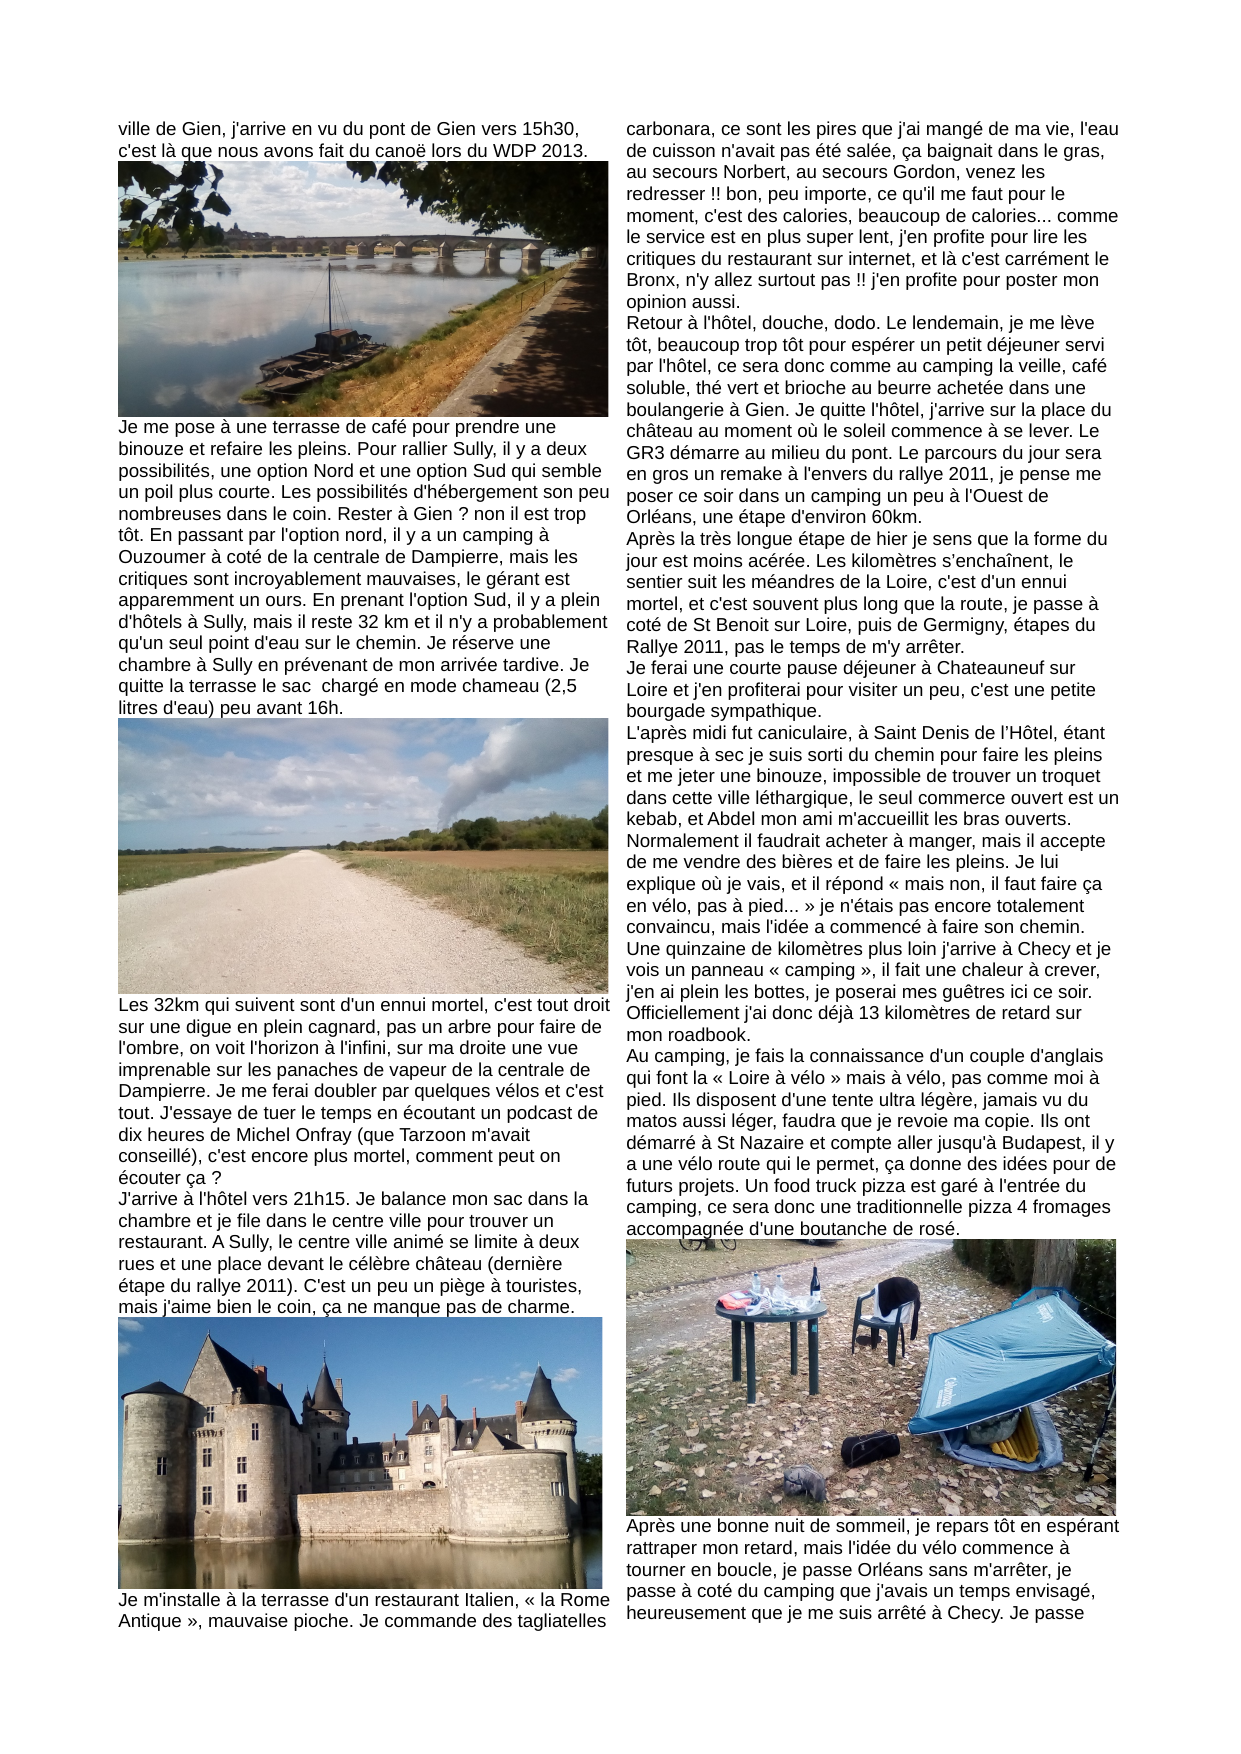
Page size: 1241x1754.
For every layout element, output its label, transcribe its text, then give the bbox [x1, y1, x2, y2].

picture [626, 1239, 1117, 1516]
text ville de Gien, j'arrive en vu du pont de Gien vers 15h30, c'est là que nous avons fait du canoë lors du WDP 2013. [118, 118, 614, 161]
text Les 32km qui suivent sont d'un ennui mortel, c'est tout droit sur une digue en plein cagnard, pas un arbre pour faire de l'ombre, on voit l'horizon à l'infini, sur ma droite une vue imprenable sur les panaches de vapeur de la centrale de Dampierre. Je me ferai doubler par quelques vélos et c'est tout. J'essaye de tuer le temps en écoutant un podcast de dix heures de Michel Onfray (que Tarzoon m'avait conseillé), c'est encore plus mortel, comment peut on écouter ça ? [118, 994, 614, 1188]
text carbonara, ce sont les pires que j'ai mangé de ma vie, l'eau de cuisson n'avait pas été salée, ça baignait dans le gras, au secours Norbert, au secours Gordon, venez les redresser !! bon, peu importe, ce qu'il me faut pour le moment, c'est des calories, beaucoup de calories... comme le service est en plus super lent, j'en profite pour lire les critiques du restaurant sur internet, et là c'est carrément le Bronx, n'y allez surtout pas !! j'en profite pour poster mon opinion aussi. [626, 118, 1122, 312]
text Retour à l'hôtel, douche, dodo. Le lendemain, je me lève tôt, beaucoup trop tôt pour espérer un petit déjeuner servi par l'hôtel, ce sera donc comme au camping la veille, café soluble, thé vert et brioche au beurre achetée dans une boulangerie à Gien. Je quitte l'hôtel, j'arrive sur la place du château au moment où le soleil commence à se lever. Le GR3 démarre au milieu du pont. Le parcours du jour sera en gros un remake à l'envers du rallye 2011, je pense me poser ce soir dans un camping un peu à l'Ouest de Orléans, une étape d'environ 60km. [626, 312, 1122, 528]
text Une quinzaine de kilomètres plus loin j'arrive à Checy et je vois un panneau « camping », il fait une chaleur à crever, j'en ai plein les bottes, je poserai mes guêtres ici ce soir. Officiellement j'ai donc déjà 13 kilomètres de retard sur mon roadbook. [626, 937, 1122, 1045]
text Je me pose à une terrasse de café pour prendre une binouze et refaire les pleins. Pour rallier Sully, il y a deux possibilités, une option Nord et une option Sud qui semble un poil plus courte. Les possibilités d'hébergement son peu nombreuses dans le coin. Rester à Gien ? non il est trop tôt. En passant par l'option nord, il y a un camping à Ouzoumer à coté de la centrale de Dampierre, mais les critiques sont incroyablement mauvaises, le gérant est apparemment un ours. En prenant l'option Sud, il y a plein d'hôtels à Sully, mais il reste 32 km et il n'y a probablement qu'un seul point d'eau sur le chemin. Je réserve une chambre à Sully en prévenant de mon arrivée tardive. Je quitte la terrasse le sac chargé en mode chameau (2,5 litres d'eau) peu avant 16h. [118, 416, 614, 718]
text Après la très longue étape de hier je sens que la forme du jour est moins acérée. Les kilomètres s’enchaînent, le sentier suit les méandres de la Loire, c'est d'un ennui mortel, et c'est souvent plus long que la route, je passe à coté de St Benoit sur Loire, puis de Germigny, étapes du Rallye 2011, pas le temps de m'y arrêter. [626, 528, 1122, 657]
picture [118, 161, 609, 417]
text Je ferai une courte pause déjeuner à Chateauneuf sur Loire et j'en profiterai pour visiter un peu, c'est une petite bourgade sympathique. [626, 657, 1122, 722]
text Au camping, je fais la connaissance d'un couple d'anglais qui font la « Loire à vélo » mais à vélo, pas comme moi à pied. Ils disposent d'une tente ultra légère, jamais vu du matos aussi léger, faudra que je revoie ma copie. Ils ont démarré à St Nazaire et compte aller jusqu'à Budapest, il y a une vélo route qui le permet, ça donne des idées pour de futurs projets. Un food truck pizza est garé à l'entrée du camping, ce sera donc une traditionnelle pizza 4 fromages accompagnée d'une boutanche de rosé. [626, 1045, 1122, 1239]
text Après une bonne nuit de sommeil, je repars tôt en espérant rattraper mon retard, mais l'idée du vélo commence à tourner en boucle, je passe Orléans sans m'arrêter, je passe à coté du camping que j'avais un temps envisagé, heureusement que je me suis arrêté à Checy. Je passe [626, 1515, 1122, 1623]
text Je m'installe à la terrasse d'un restaurant Italien, « la Rome Antique », mauvaise pioche. Je commande des tagliatelles [118, 1588, 614, 1632]
text L'après midi fut caniculaire, à Saint Denis de l’Hôtel, étant presque à sec je suis sorti du chemin pour faire les pleins et me jeter une binouze, impossible de trouver un troquet dans cette ville léthargique, le seul commerce ouvert est un kebab, et Abdel mon ami m'accueillit les bras ouverts. Normalement il faudrait acheter à manger, mais il accepte de me vendre des bières et de faire les pleins. Je lui explique où je vais, et il répond « mais non, il faut faire ça en vélo, pas à pied... » je n'étais pas encore totalement convaincu, mais l'idée a commencé à faire son chemin. [626, 722, 1122, 937]
picture [118, 718, 609, 994]
picture [118, 1317, 603, 1589]
text J'arrive à l'hôtel vers 21h15. Je balance mon sac dans la chambre et je file dans le centre ville pour trouver un restaurant. A Sully, le centre ville animé se limite à deux rues et une place devant le célèbre château (dernière étape du rallye 2011). C'est un peu un piège à touristes, mais j'aime bien le coin, ça ne manque pas de charme. [118, 1188, 614, 1317]
